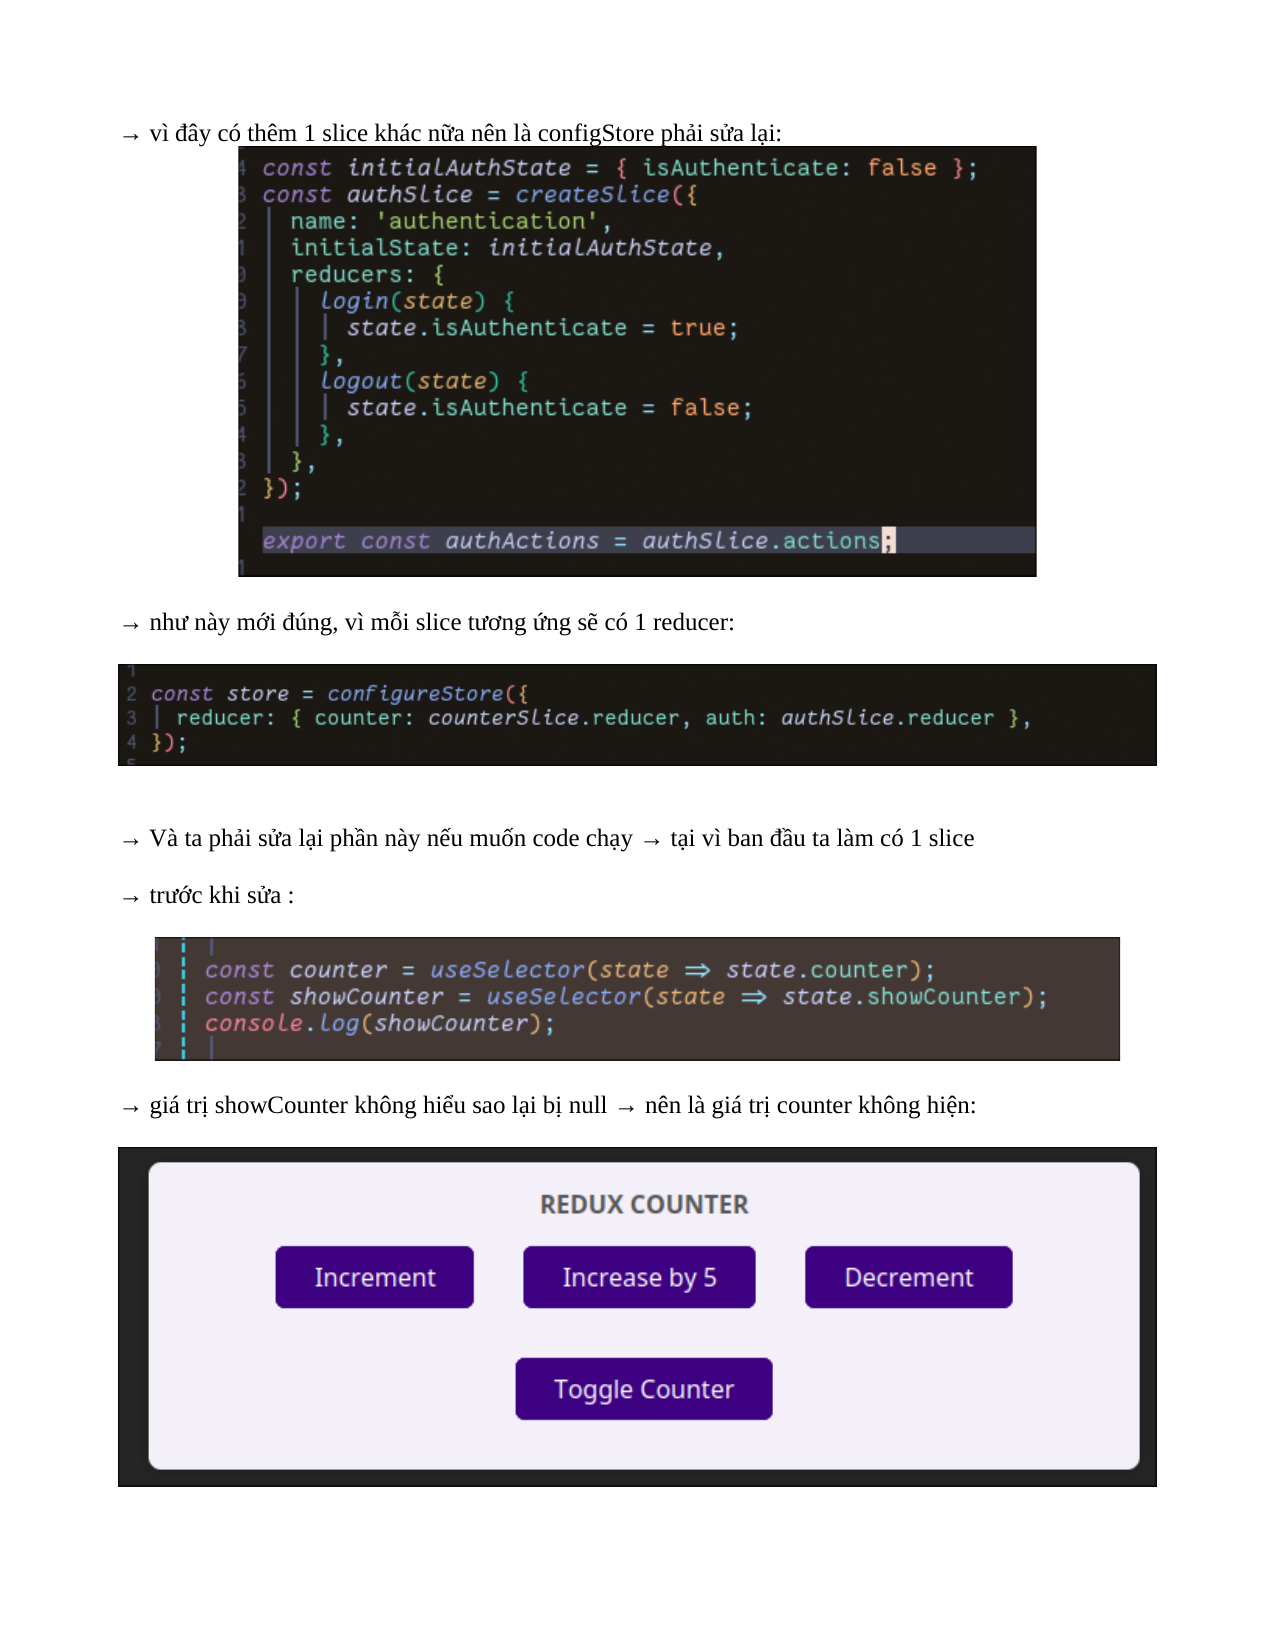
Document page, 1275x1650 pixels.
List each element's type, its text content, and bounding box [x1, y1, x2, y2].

text → Và ta phải sửa lại phần này nếu muốn code chạy → tại vì ban đầu ta làm có 1 slice [118, 823, 1157, 851]
picture [154, 937, 1121, 1061]
picture [238, 146, 1037, 577]
text → như này mới đúng, vì mỗi slice tương ứng sẽ có 1 reducer: [118, 607, 1157, 636]
picture [118, 1147, 1157, 1487]
text → giá trị showCounter không hiểu sao lại bị null → nên là giá trị counter không hiện: [118, 1090, 1157, 1118]
picture [118, 664, 1157, 766]
text → vì đây có thêm 1 slice khác nữa nên là configStore phải sửa lại: [118, 118, 1157, 147]
text → trước khi sửa : [118, 880, 1157, 909]
